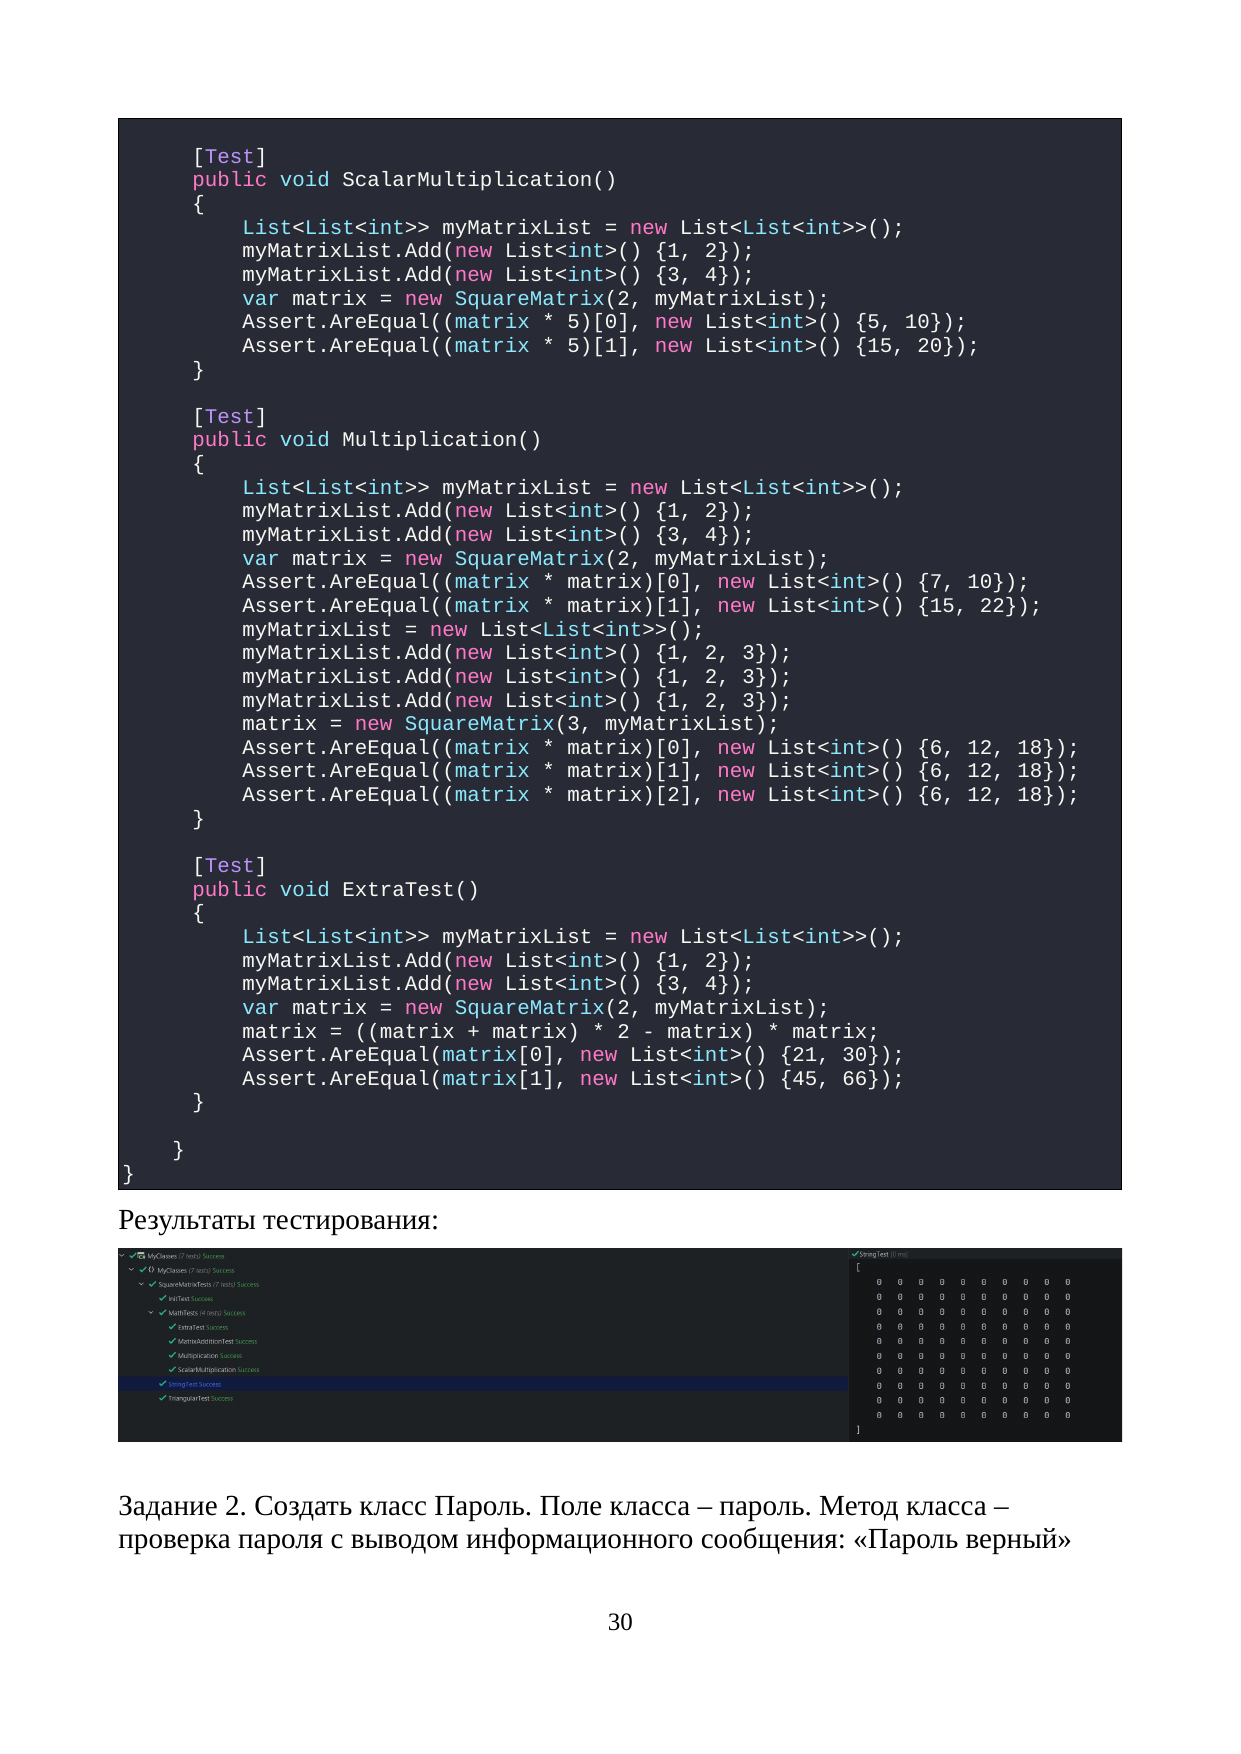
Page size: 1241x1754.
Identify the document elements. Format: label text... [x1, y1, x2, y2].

text myMatrixList.Add(new List<int>() {1, 2, 3}); [119, 662, 1121, 686]
text Assert.AreEqual((matrix * 5)[1], new List<int>() {15, 20}); [119, 331, 1121, 354]
text } [119, 1135, 1121, 1158]
text myMatrixList.Add(new List<int>() {1, 2, 3}); [119, 686, 1121, 709]
text matrix = ((matrix + matrix) * 2 - matrix) * matrix; [119, 1017, 1121, 1040]
text myMatrixList.Add(new List<int>() {3, 4}); [119, 969, 1121, 993]
text List<List<int>> myMatrixList = new List<List<int>>(); [119, 922, 1121, 946]
text myMatrixList.Add(new List<int>() {1, 2}); [119, 236, 1121, 260]
text } [119, 804, 1121, 827]
text myMatrixList.Add(new List<int>() {1, 2}); [119, 496, 1121, 520]
text [Test] [119, 402, 1121, 426]
text } [119, 1088, 1121, 1111]
text var matrix = new SquareMatrix(2, myMatrixList); [119, 993, 1121, 1017]
text myMatrixList.Add(new List<int>() {1, 2}); [119, 946, 1121, 969]
text myMatrixList.Add(new List<int>() {1, 2, 3}); [119, 638, 1121, 662]
text myMatrixList = new List<List<int>>(); [119, 615, 1121, 638]
text } [119, 354, 1121, 378]
text { [119, 449, 1121, 473]
text Assert.AreEqual((matrix * matrix)[0], new List<int>() {7, 10}); [119, 567, 1121, 591]
text var matrix = new SquareMatrix(2, myMatrixList); [119, 284, 1121, 307]
text Assert.AreEqual((matrix * 5)[0], new List<int>() {5, 10}); [119, 307, 1121, 331]
text Assert.AreEqual((matrix * matrix)[1], new List<int>() {15, 22}); [119, 591, 1121, 615]
text Assert.AreEqual(matrix[1], new List<int>() {45, 66}); [119, 1064, 1121, 1088]
text public void ExtraTest() [119, 875, 1121, 898]
text Assert.AreEqual((matrix * matrix)[1], new List<int>() {6, 12, 18}); [119, 757, 1121, 780]
text Assert.AreEqual(matrix[0], new List<int>() {21, 30}); [119, 1040, 1121, 1064]
text var matrix = new SquareMatrix(2, myMatrixList); [119, 544, 1121, 567]
text List<List<int>> myMatrixList = new List<List<int>>(); [119, 213, 1121, 236]
text matrix = new SquareMatrix(3, myMatrixList); [119, 709, 1121, 733]
text Assert.AreEqual((matrix * matrix)[2], new List<int>() {6, 12, 18}); [119, 780, 1121, 804]
text } [119, 1158, 1121, 1189]
text public void ScalarMultiplication() [119, 165, 1121, 189]
text { [119, 189, 1121, 213]
picture [118, 1248, 1123, 1442]
text { [119, 898, 1121, 922]
text List<List<int>> myMatrixList = new List<List<int>>(); [119, 473, 1121, 496]
text Assert.AreEqual((matrix * matrix)[0], new List<int>() {6, 12, 18}); [119, 733, 1121, 757]
text myMatrixList.Add(new List<int>() {3, 4}); [119, 260, 1121, 284]
text Результаты тестирования: [118, 1202, 1122, 1236]
text Задание 2. Создать класс Пароль. Поле класса – пароль. Метод класса – проверка пароля с выводом информационного сообщения: «Пароль верный» [118, 1488, 1122, 1555]
text public void Multiplication() [119, 426, 1121, 449]
text [Test] [119, 851, 1121, 875]
text [Test] [119, 142, 1121, 165]
text myMatrixList.Add(new List<int>() {3, 4}); [119, 520, 1121, 544]
